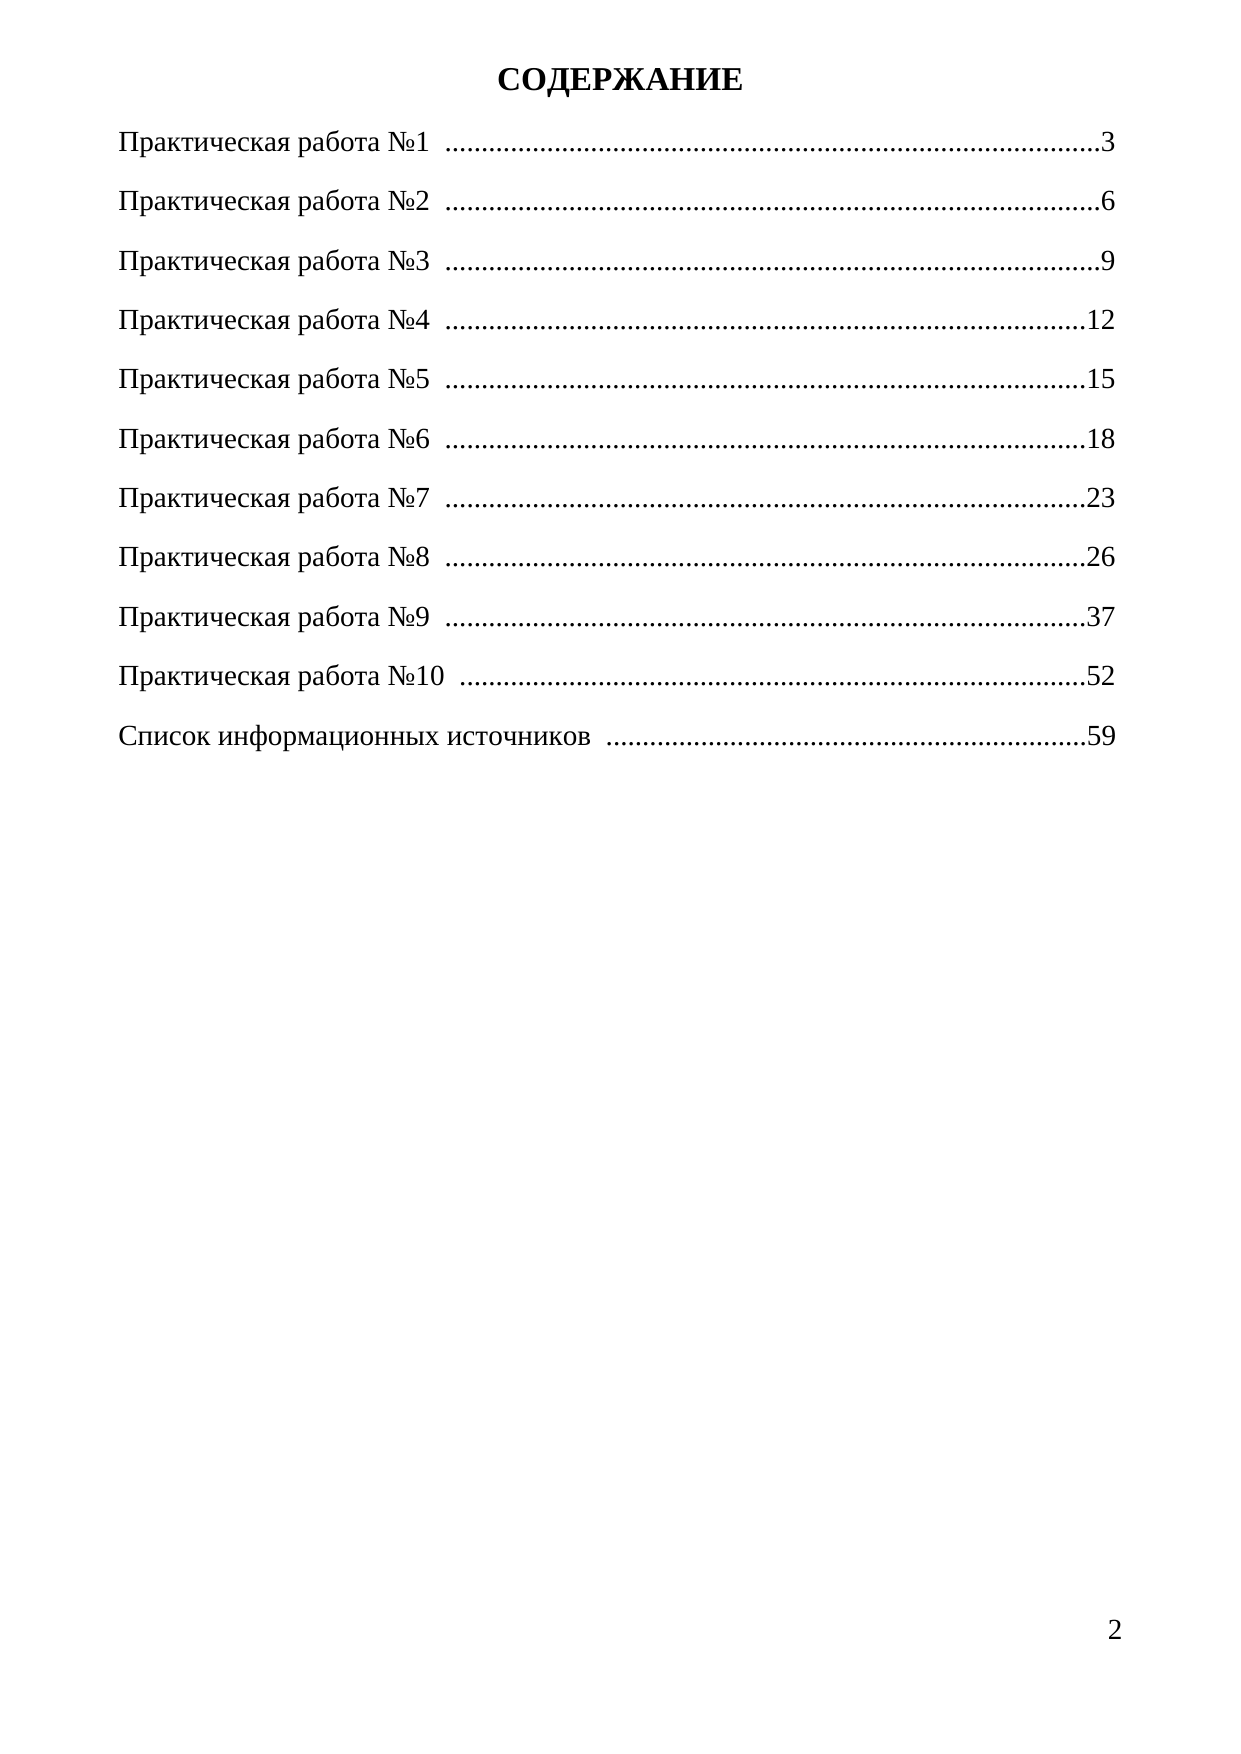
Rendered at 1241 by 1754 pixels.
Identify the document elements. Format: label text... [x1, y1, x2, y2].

text Практическая работа №7 ........................................................................................23 [118, 480, 1122, 514]
text Практическая работа №8 ........................................................................................26 [118, 539, 1122, 573]
text Практическая работа №4 ........................................................................................12 [118, 302, 1122, 336]
text Практическая работа №3 ..........................................................................................9 [118, 243, 1122, 276]
text Список информационных источников ..................................................................59 [118, 718, 1122, 751]
text СОДЕРЖАНИЕ [118, 59, 1122, 97]
text Практическая работа №6 ........................................................................................18 [118, 421, 1122, 454]
text Практическая работа №1 ..........................................................................................3 [118, 124, 1122, 157]
text Практическая работа №9 ........................................................................................37 [118, 599, 1122, 632]
text Практическая работа №10 ......................................................................................52 [118, 658, 1122, 692]
text Практическая работа №5 ........................................................................................15 [118, 361, 1122, 395]
text Практическая работа №2 ..........................................................................................6 [118, 183, 1122, 217]
